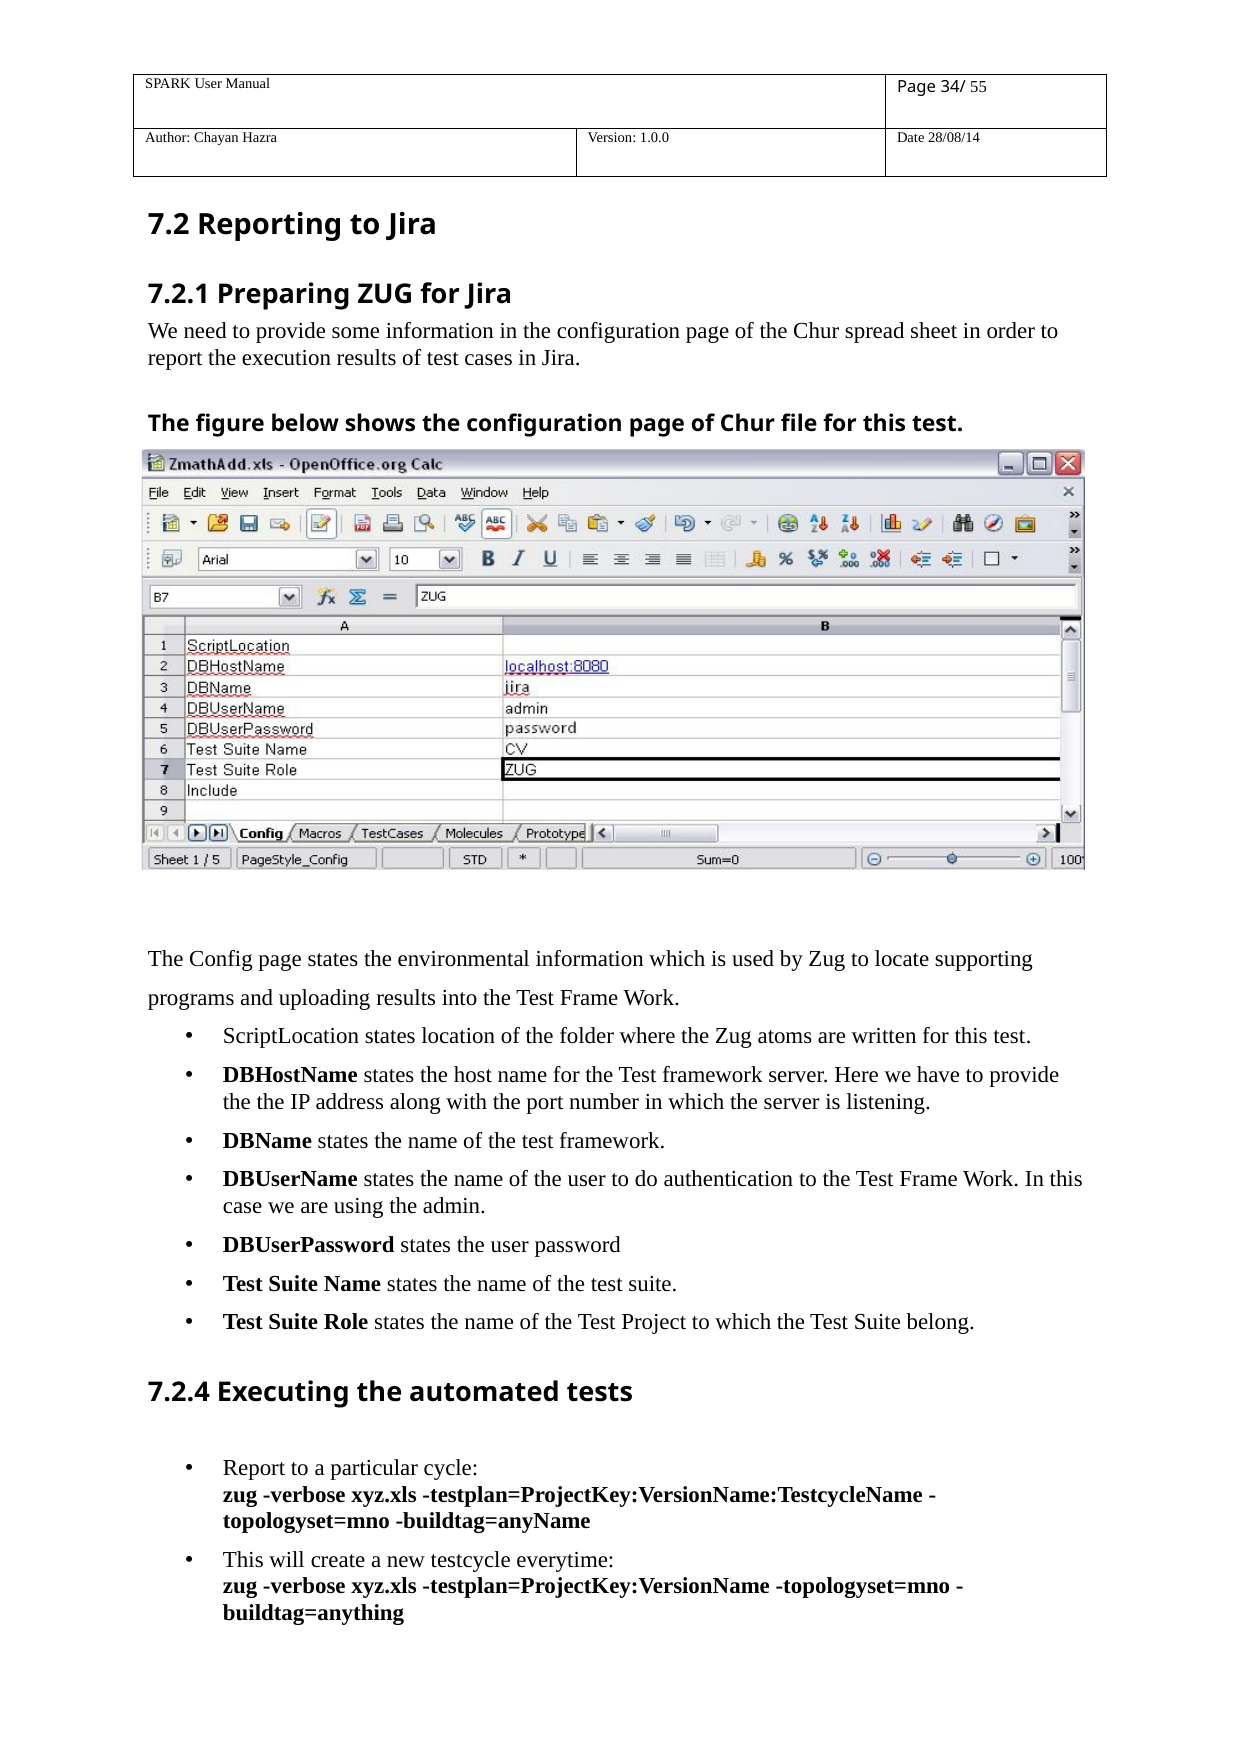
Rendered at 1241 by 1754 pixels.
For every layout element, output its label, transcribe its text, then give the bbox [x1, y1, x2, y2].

subtitle 7.2 Reporting to Jira [148, 203, 1092, 243]
text The Config page states the environmental information which is used by Zug to locate supporting [148, 945, 1092, 971]
subtitle 7.2.1 Preparing ZUG for Jira [148, 274, 1092, 311]
list Test Suite Name states the name of the test suite. [185, 1269, 1092, 1296]
list Report to a particular cycle: zug -verbose xyz.xls -testplan=ProjectKey:VersionName:TestcycleName -topologyset=mno -buildtag=anyName [185, 1454, 1092, 1533]
list Test Suite Role states the name of the Test Project to which the Test Suite belong. [185, 1308, 1092, 1335]
list DBName states the name of the test framework. [185, 1127, 1092, 1153]
picture [141, 449, 1085, 870]
list DBUserName states the name of the user to do authentication to the Test Frame Work. In this case we are using the admin. [185, 1166, 1092, 1218]
list ScriptLocation states location of the folder where the Zug atoms are written for this test. [185, 1023, 1092, 1049]
list DBHostName states the host name for the Test framework server. Here we have to provide the the IP address along with the port number in which the server is listening. [185, 1061, 1092, 1114]
list DBUserPassword states the user password [185, 1231, 1092, 1257]
text We need to provide some information in the configuration page of the Chur spread sheet in order to report the execution results of test cases in Jira. [148, 317, 1092, 370]
text programs and uploading results into the Test Frame Work. [148, 984, 1092, 1010]
subtitle 7.2.4 Executing the automated tests [148, 1372, 1092, 1409]
list This will create a new testcycle everytime: zug -verbose xyz.xls -testplan=ProjectKey:VersionName -topologyset=mno -buildtag=anything [185, 1546, 1092, 1625]
text The figure below shows the configuration page of Chur file for this test. [148, 407, 1092, 439]
